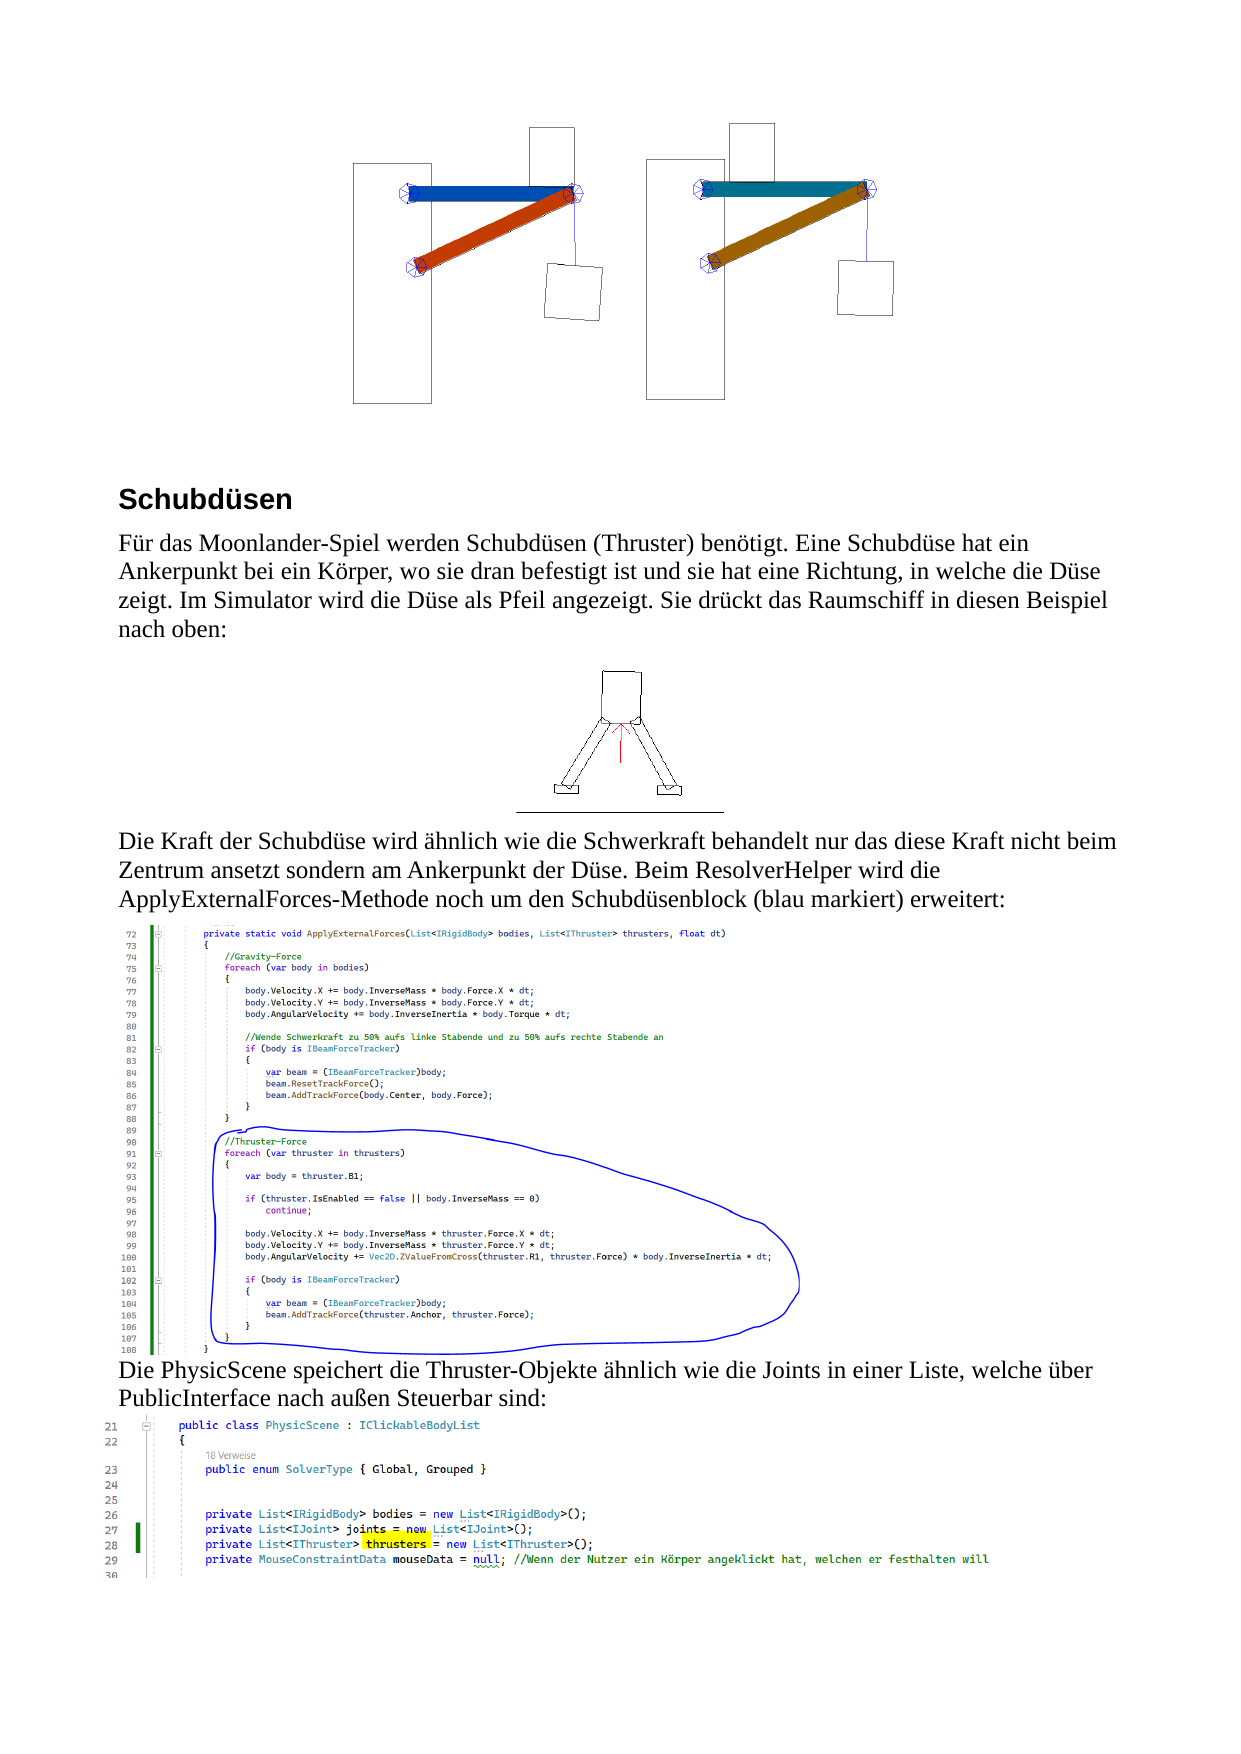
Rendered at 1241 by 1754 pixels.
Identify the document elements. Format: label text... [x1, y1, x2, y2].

text Die Kraft der Schubdüse wird ähnlich wie die Schwerkraft behandelt nur das diese Kraft nicht beim Zentrum ansetzt sondern am Ankerpunkt der Düse. Beim ResolverHelper wird die ApplyExternalForces-Methode noch um den Schubdüsenblock (blau markiert) erweitert: [118, 655, 1122, 912]
picture [100, 1415, 1003, 1578]
picture [516, 655, 724, 827]
picture [342, 118, 898, 411]
text Die PhysicScene speichert die Thruster-Objekte ähnlich wie die Joints in einer Liste, welche über PublicInterface nach außen Steuerbar sind: [118, 925, 1122, 1412]
picture [118, 925, 800, 1355]
text Für das Moonlander-Spiel werden Schubdüsen (Thruster) benötigt. Eine Schubdüse hat ein Ankerpunkt bei ein Körper, wo sie dran befestigt ist und sie hat eine Richtung, in welche die Düse zeigt. Im Simulator wird die Düse als Pfeil angezeigt. Sie drückt das Raumschiff in diesen Beispiel nach oben: [118, 528, 1122, 643]
subtitle Schubdüsen [118, 482, 1122, 515]
